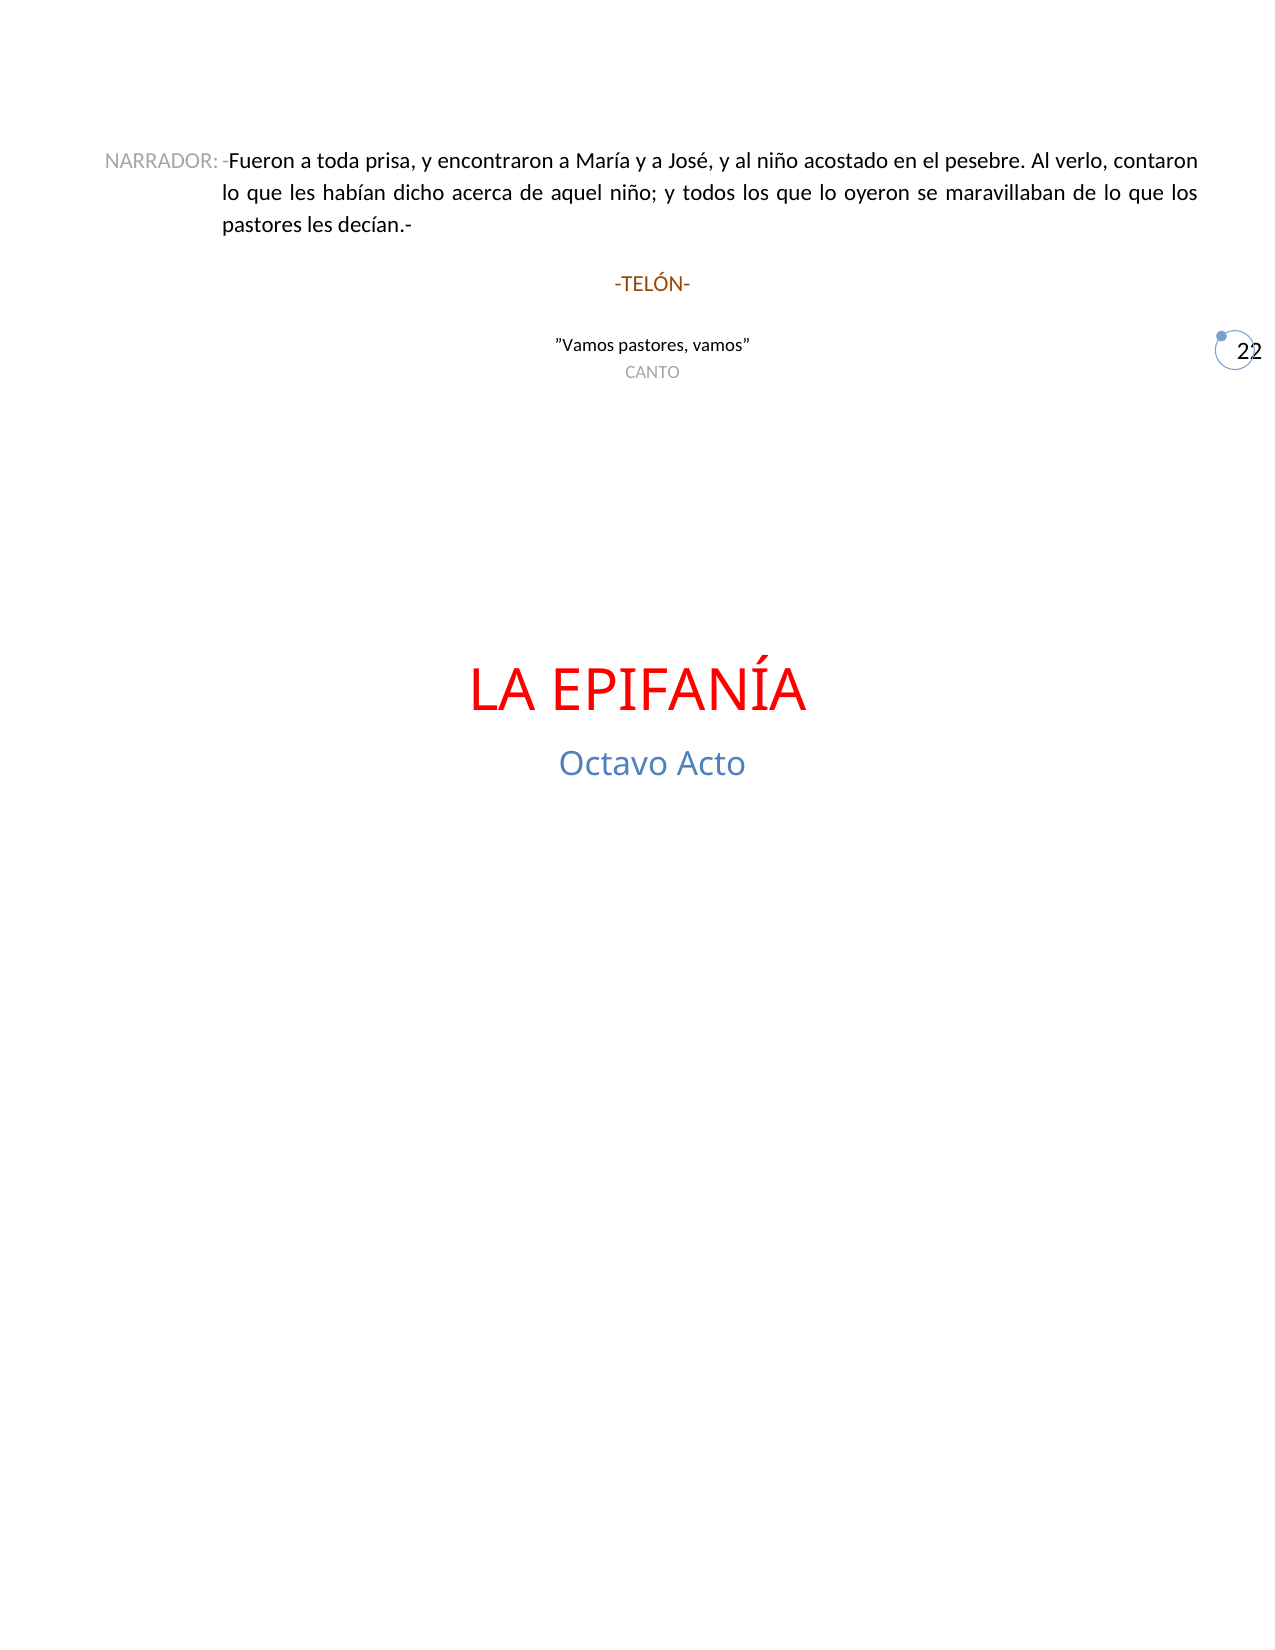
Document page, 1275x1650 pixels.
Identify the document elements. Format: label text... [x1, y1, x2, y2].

text LA EPIFANÍA [75, 648, 1200, 727]
text -TELÓN- [104, 269, 1200, 297]
text ”Vamos pastores, vamos” [104, 333, 1200, 356]
text Octavo Acto [104, 739, 1200, 785]
text CANTO [104, 360, 1200, 383]
text NARRADOR: -Fueron a toda prisa, y encontraron a María y a José, y al niño acostado en el pesebre. Al verlo, contaron lo que les habían dicho acerca de aquel niño; y todos los que lo oyeron se maravillaban de lo que los pastores les decían.- [104, 146, 1200, 238]
